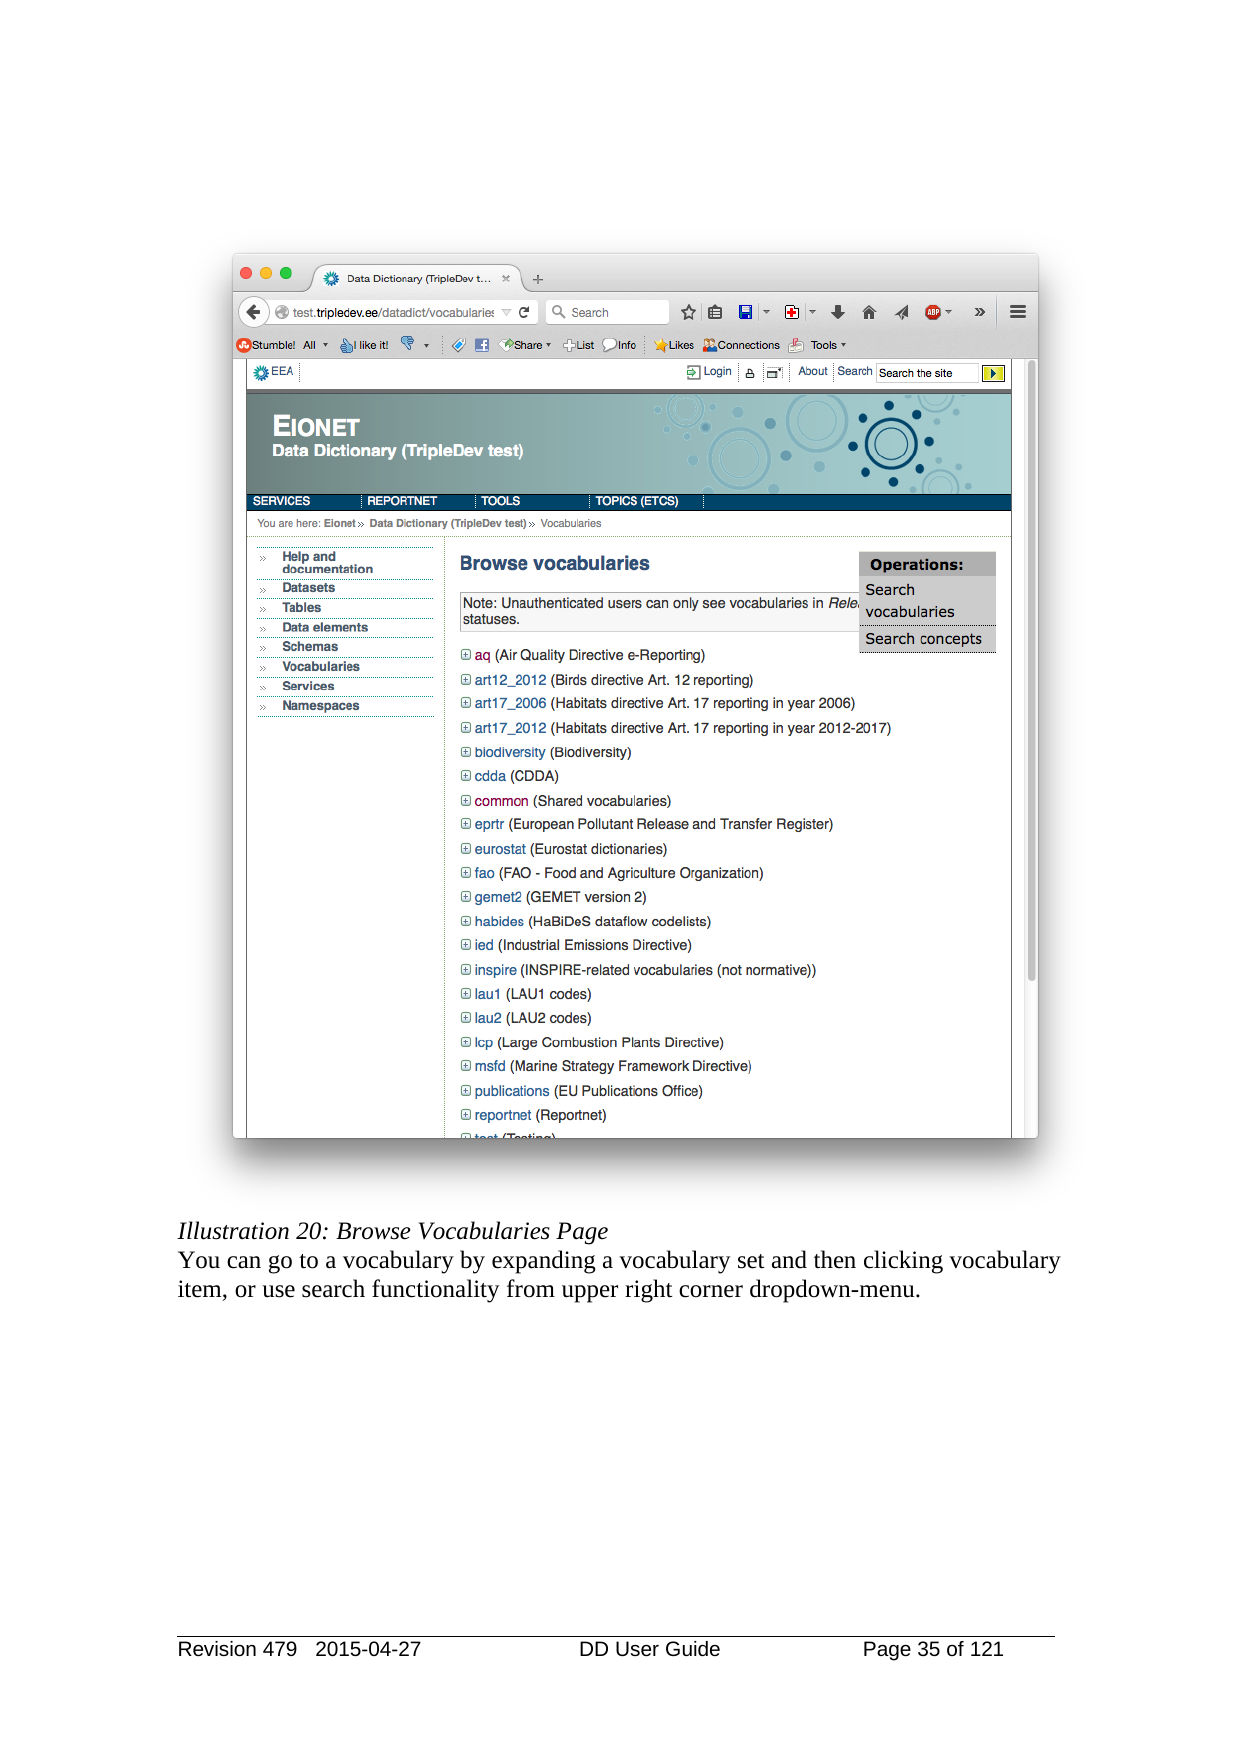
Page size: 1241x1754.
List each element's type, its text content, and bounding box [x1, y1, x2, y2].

text Illustration 20: Browse Vocabularies Page [177, 1216, 1092, 1244]
picture [177, 222, 1093, 1216]
text You can go to a vocabulary by expanding a vocabulary set and then clicking vocabulary item, or use search functionality from upper right corner dropdown-menu. [177, 1244, 1092, 1303]
